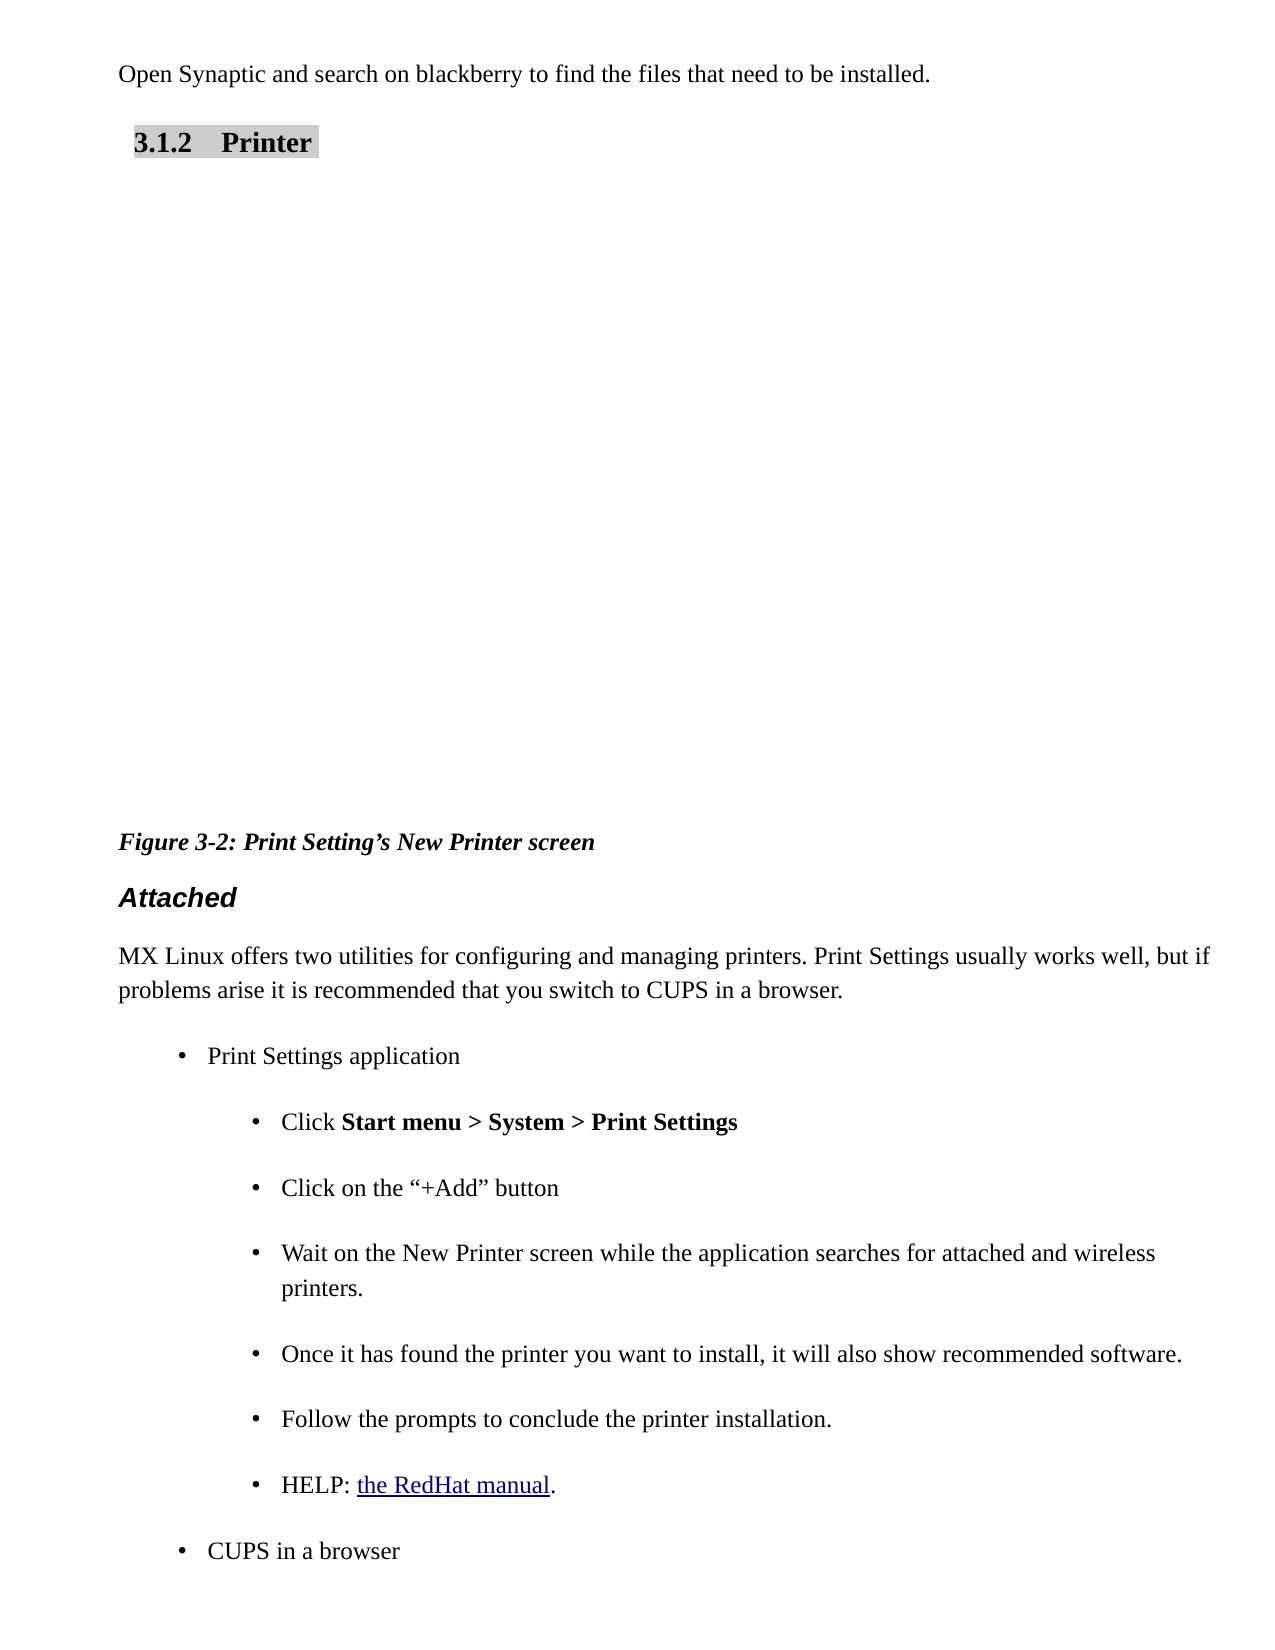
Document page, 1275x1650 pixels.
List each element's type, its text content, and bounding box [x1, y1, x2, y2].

subtitle 3.1.2 Printer [319, 125, 1200, 158]
text Figure 3-2: Print Setting’s New Printer screen [118, 827, 1216, 856]
subtitle Attached [118, 881, 1216, 913]
list Click Start menu > System > Print Settings [252, 1107, 1200, 1136]
list Once it has found the printer you want to install, it will also show recommended software. [252, 1339, 1200, 1367]
list Follow the prompts to conclude the printer installation. [252, 1404, 1200, 1433]
list Print Settings application [178, 1041, 1200, 1070]
list Wait on the New Printer screen while the application searches for attached and wireless printers. [252, 1238, 1200, 1302]
list Click on the “+Add” button [252, 1173, 1200, 1201]
text Open Synaptic and search on blackberry to find the files that need to be installed. [118, 59, 1216, 88]
list CUPS in a browser [178, 1536, 1200, 1564]
text MX Linux offers two utilities for configuring and managing printers. Print Settings usually works well, but if problems arise it is recommended that you switch to CUPS in a browser. [118, 941, 1216, 1004]
list HELP: the RedHat manual. [252, 1470, 1200, 1499]
